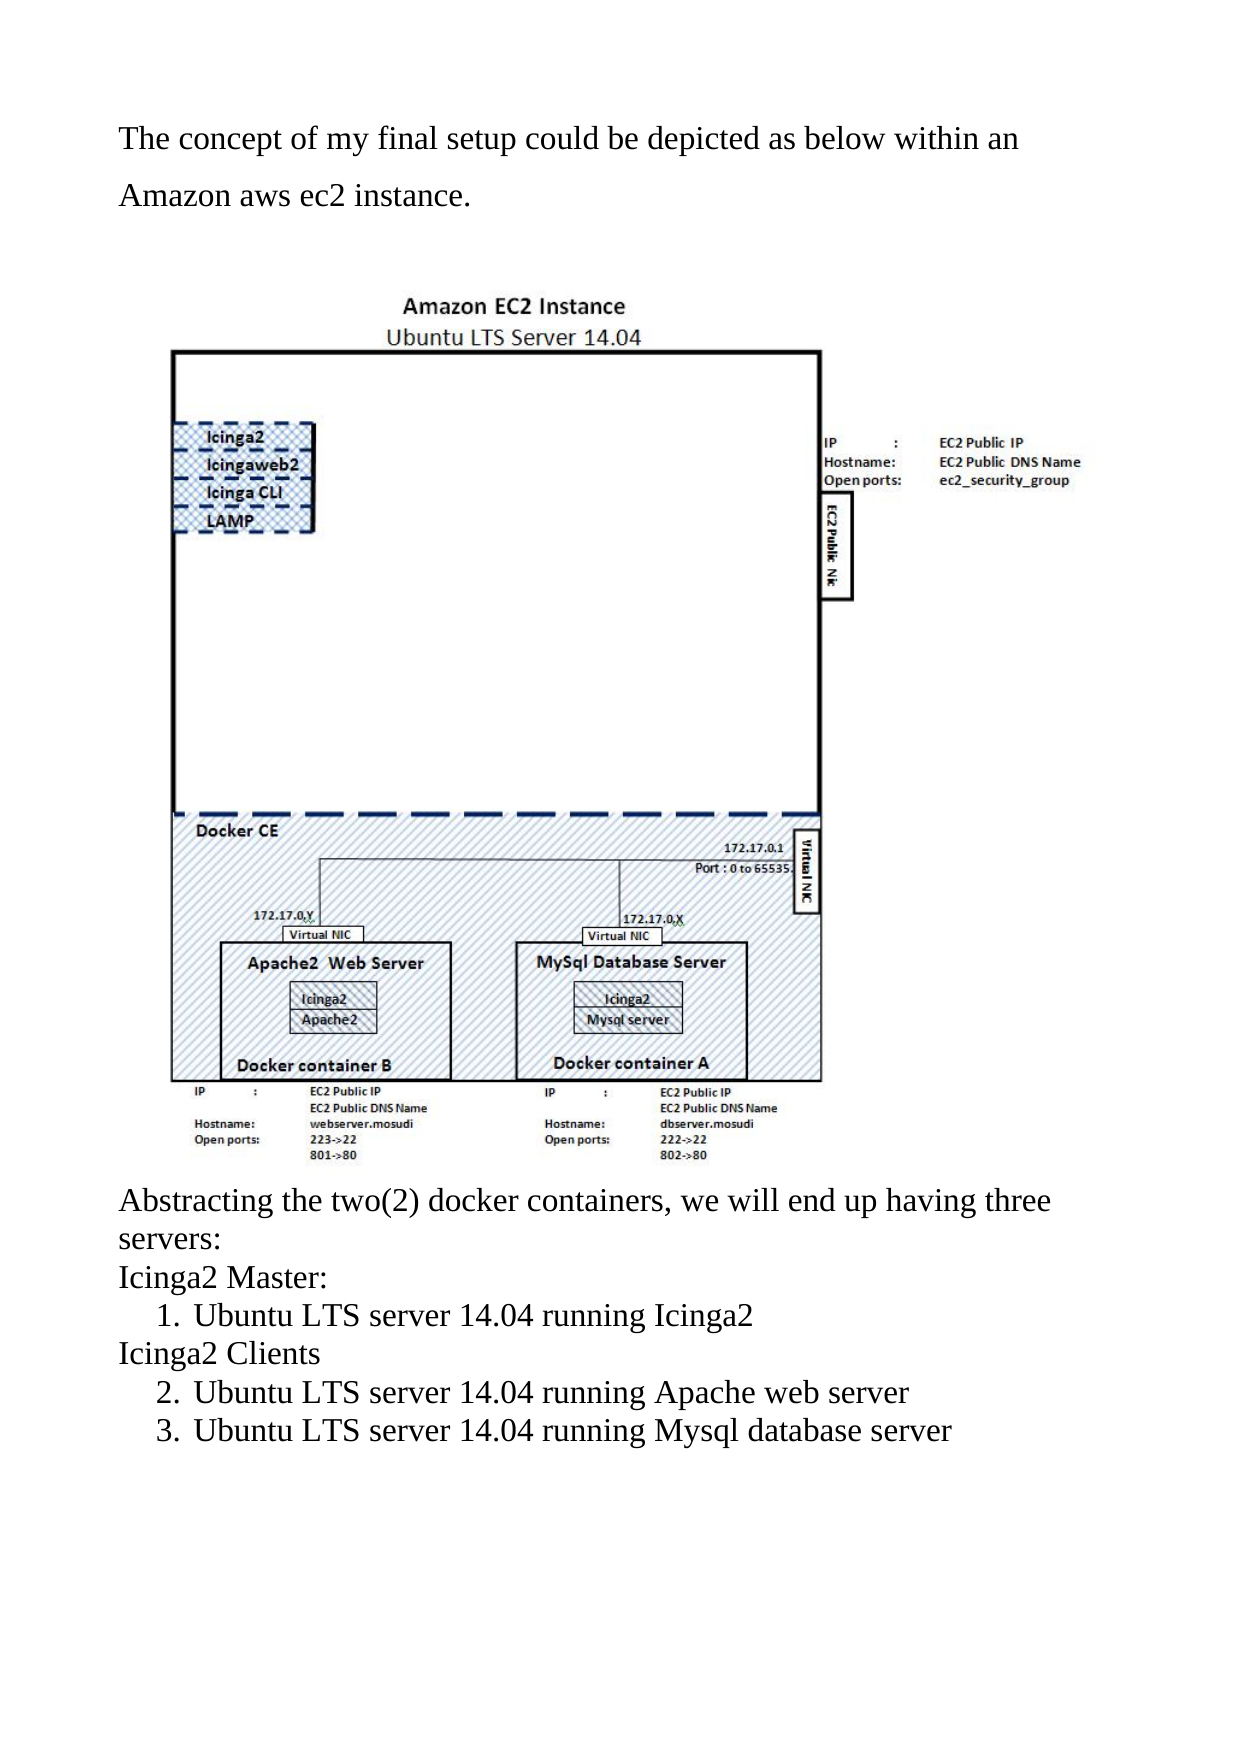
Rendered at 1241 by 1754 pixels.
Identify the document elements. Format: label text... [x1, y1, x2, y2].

list Ubuntu LTS server 14.04 running Icinga2 [156, 1295, 1122, 1334]
list Ubuntu LTS server 14.04 running Apache web server [156, 1372, 1122, 1410]
text Icinga2 Clients [118, 1334, 1122, 1372]
picture [132, 290, 1108, 1181]
text Abstracting the two(2) docker containers, we will end up having three servers: [118, 291, 1122, 1257]
text Icinga2 Master: [118, 1257, 1122, 1295]
list Ubuntu LTS server 14.04 running Mysql database server [156, 1410, 1122, 1449]
text The concept of my final setup could be depicted as below within an Amazon aws ec2 instance. [118, 118, 1122, 214]
